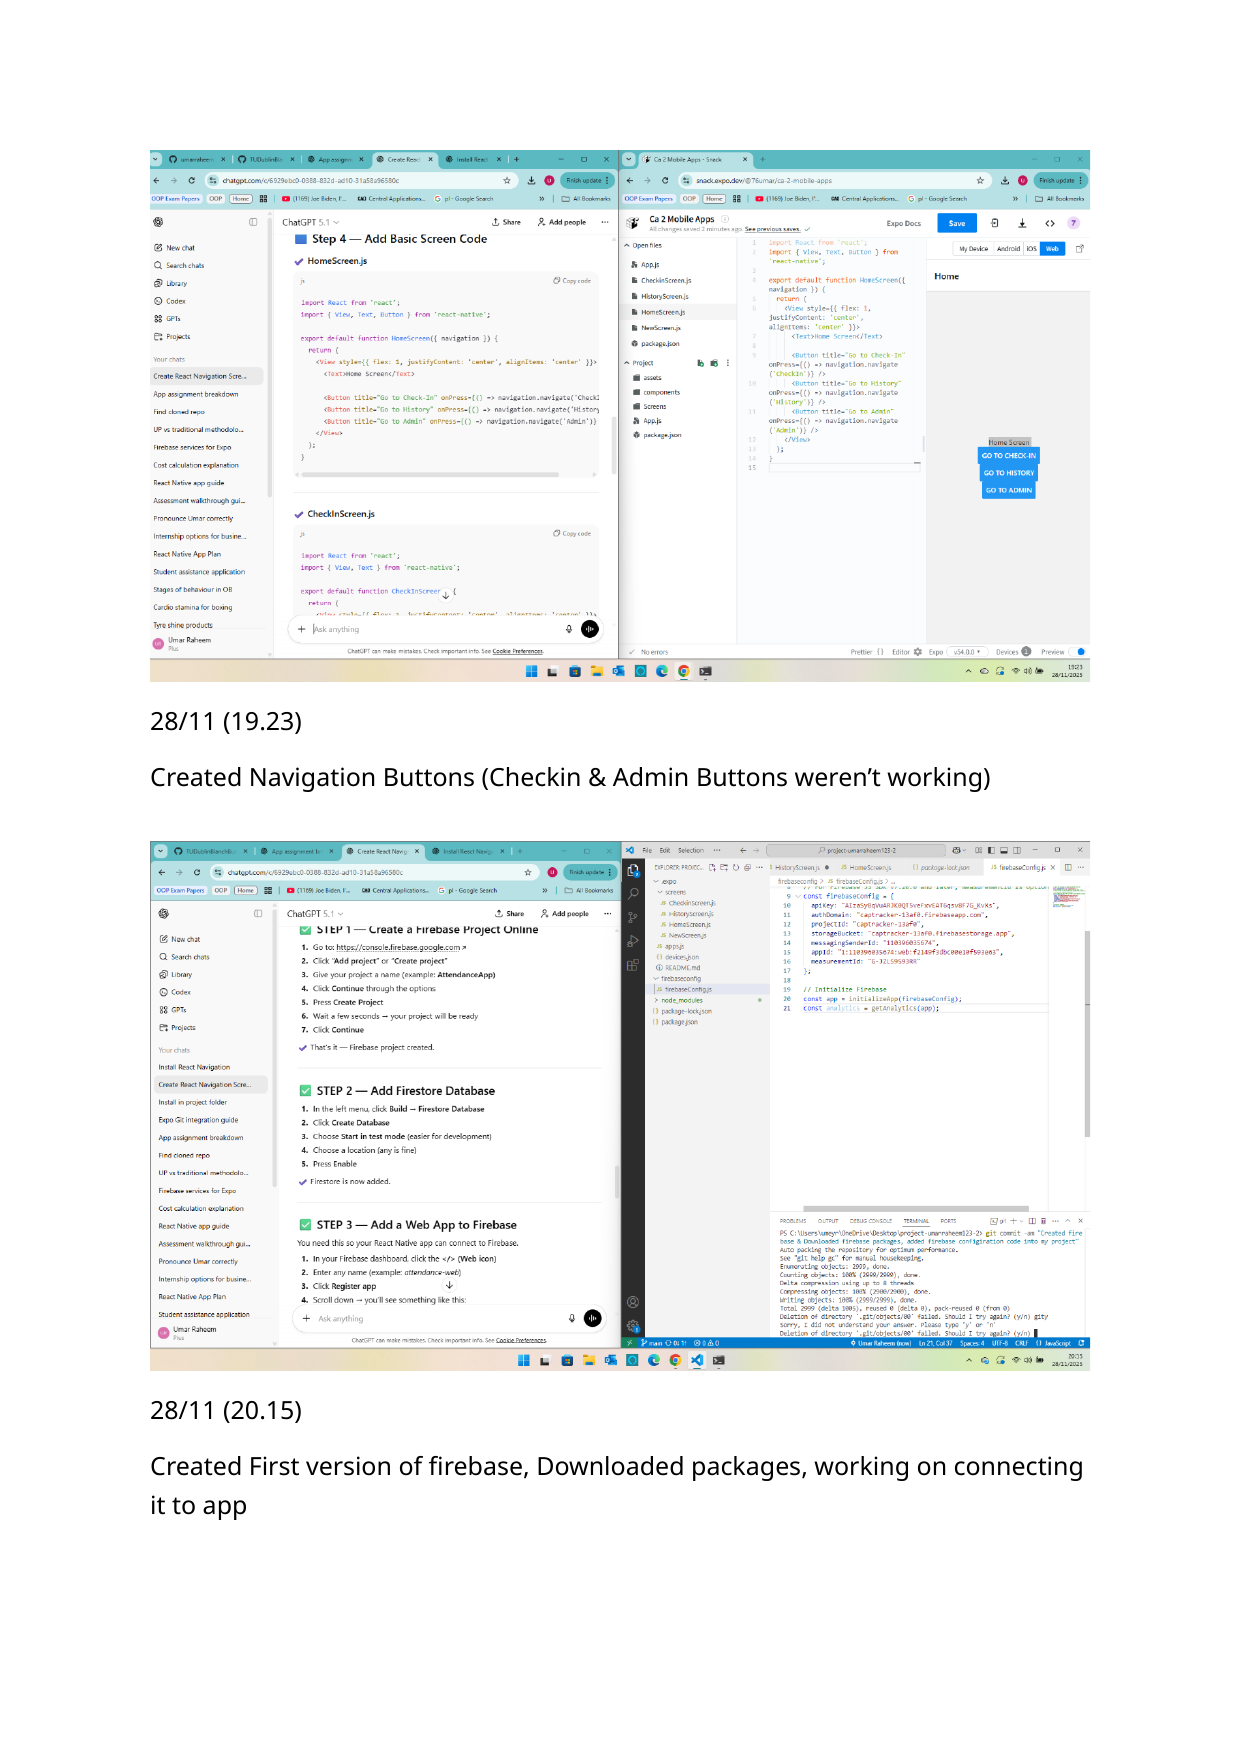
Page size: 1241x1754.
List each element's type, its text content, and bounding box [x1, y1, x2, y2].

text Created First version of firebase, Downloaded packages, working on connecting it to app [150, 1448, 1090, 1521]
text Created Navigation Buttons (Checkin & Admin Buttons weren’t working) [150, 759, 1090, 793]
text 28/11 (19.23) [150, 703, 1090, 737]
text 28/11 (20.15) [150, 1392, 1090, 1426]
